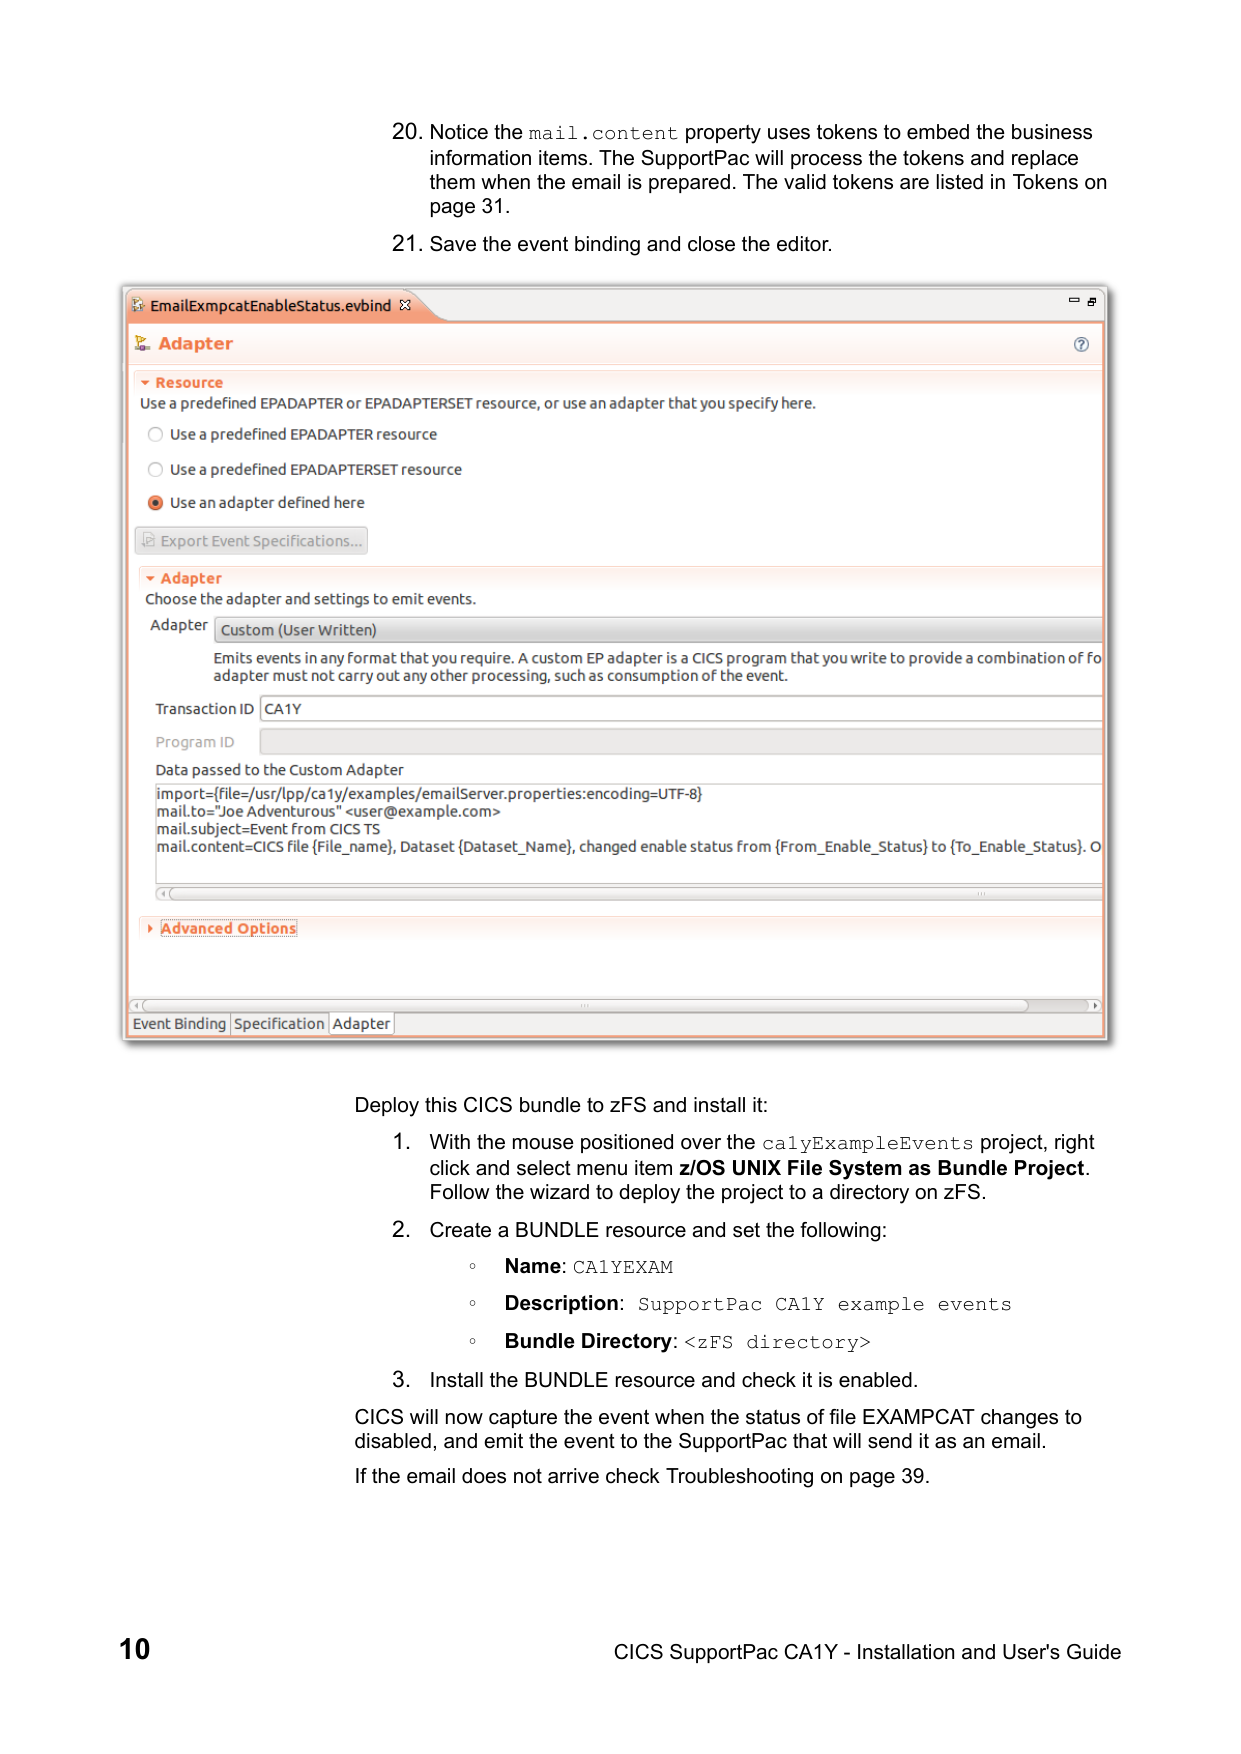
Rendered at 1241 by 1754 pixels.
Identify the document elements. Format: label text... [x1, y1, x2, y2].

list Create a BUNDLE resource and set the following: [392, 1216, 1122, 1242]
list Notice the mail.content property uses tokens to embed the business information items. The SupportPac will process the tokens and replace them when the email is prepared. The valid tokens are listed in Tokens on page 31. [392, 118, 1122, 218]
list With the mouse positioned over the ca1yExampleEvents project, right click and select menu item z/OS UNIX File System as Bundle Project. Follow the wizard to deploy the project to a directory on zFS. [392, 1128, 1122, 1204]
list Name: CA1YEXAM [467, 1254, 1122, 1279]
list Bundle Directory: <zFS directory> [467, 1329, 1122, 1355]
text Deploy this CICS bundle to zFS and install it: [354, 1092, 1122, 1116]
text CICS will now capture the event when the status of file EXAMPCAT changes to disabled, and emit the event to the SupportPac that will send it as an email. [354, 1404, 1122, 1452]
picture [112, 276, 1124, 1057]
list Save the event binding and close the editor. [392, 229, 1122, 256]
list Description: SupportPac CA1Y example events [467, 1291, 1122, 1317]
text If the email does not arrive check Troubleshooting on page 39. [354, 1464, 1122, 1488]
list Install the BUNDLE resource and check it is enabled. [392, 1366, 1122, 1393]
